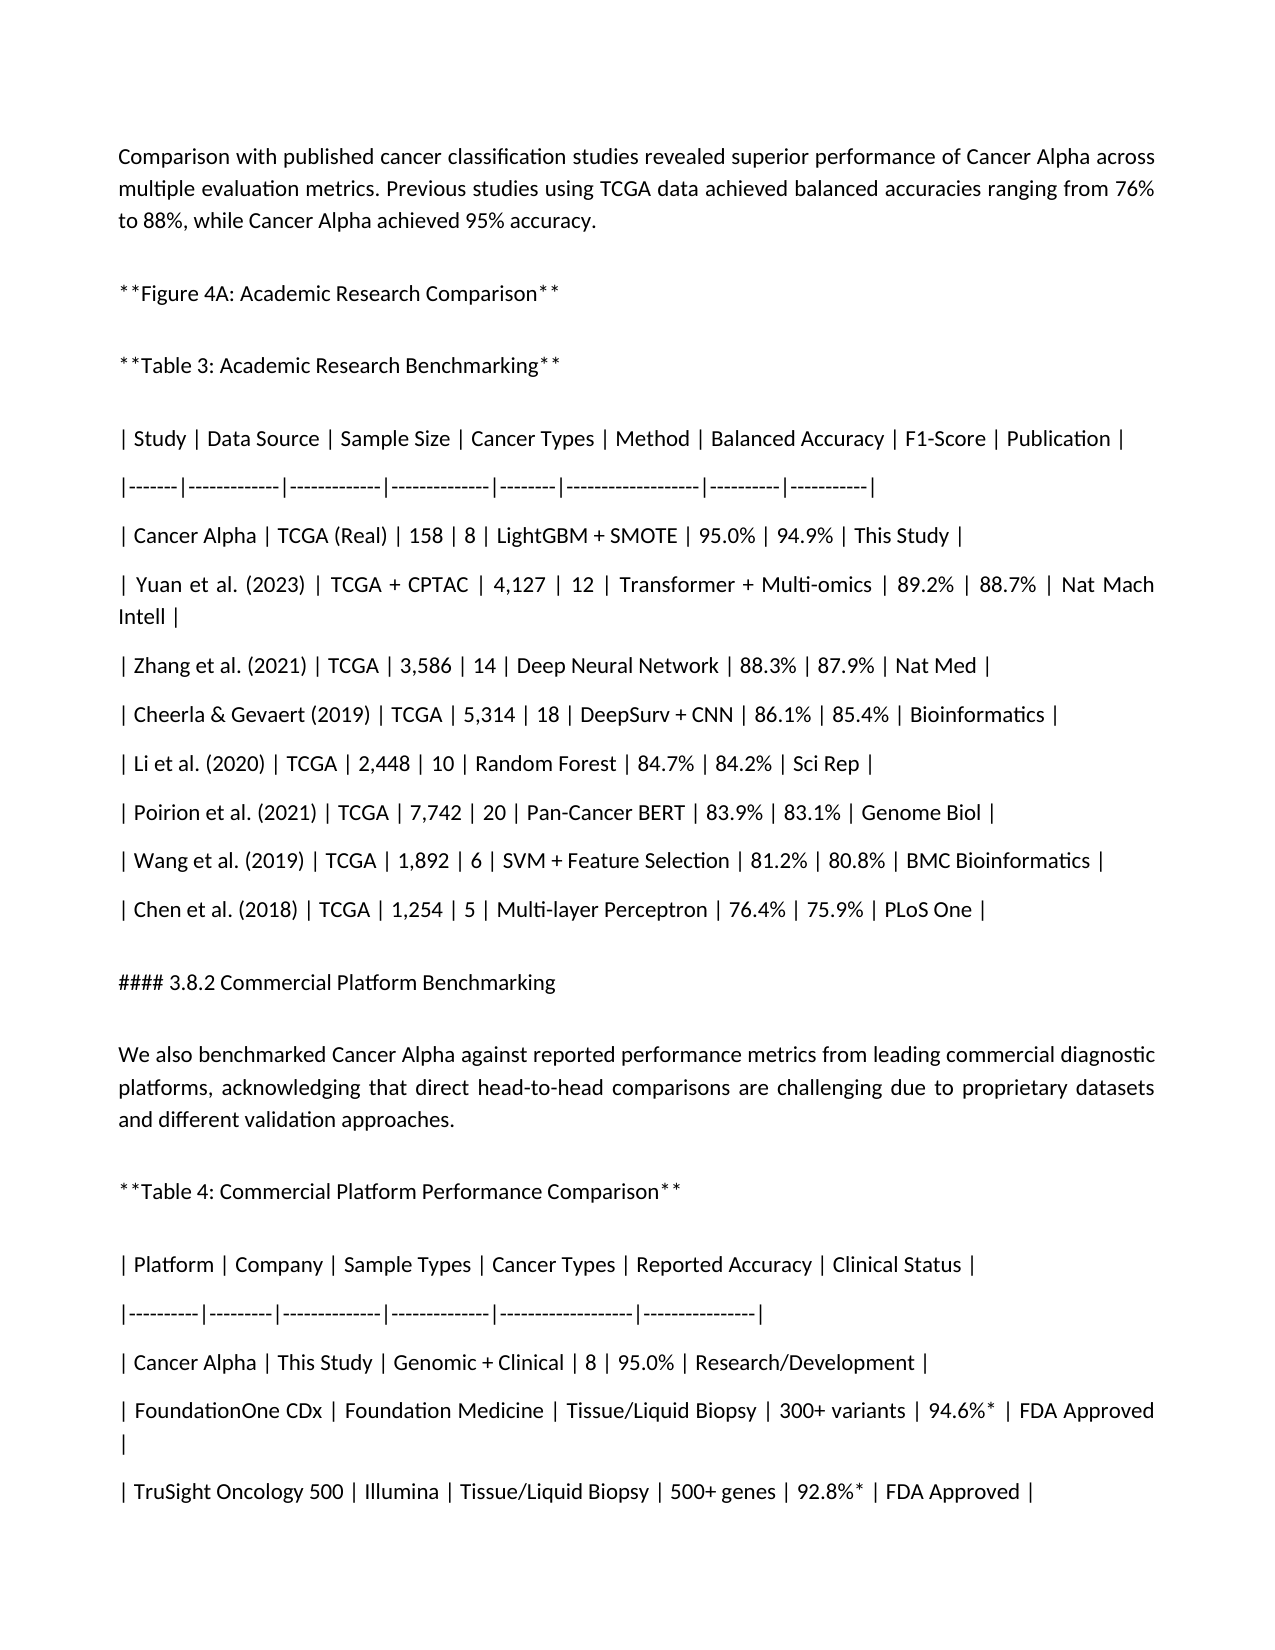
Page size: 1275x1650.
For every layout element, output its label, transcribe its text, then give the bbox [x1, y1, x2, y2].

text **Figure 4A: Academic Research Comparison** [118, 279, 1157, 307]
text | Wang et al. (2019) | TCGA | 1,892 | 6 | SVM + Feature Selection | 81.2% | 80.8% | BMC Bioinformatics | [118, 847, 1157, 875]
text | Study | Data Source | Sample Size | Cancer Types | Method | Balanced Accuracy | F1-Score | Publication | [118, 424, 1157, 452]
text | Platform | Company | Sample Types | Cancer Types | Reported Accuracy | Clinical Status | [118, 1250, 1157, 1278]
text | Yuan et al. (2023) | TCGA + CPTAC | 4,127 | 12 | Transformer + Multi-omics | 89.2% | 88.7% | Nat Mach Intell | [118, 570, 1157, 630]
text | Poirion et al. (2021) | TCGA | 7,742 | 20 | Pan-Cancer BERT | 83.9% | 83.1% | Genome Biol | [118, 798, 1157, 826]
text |-------|-------------|-------------|--------------|--------|-------------------|----------|-----------| [118, 472, 1157, 501]
text #### 3.8.2 Commercial Platform Benchmarking [118, 968, 1157, 996]
text | Cancer Alpha | TCGA (Real) | 158 | 8 | LightGBM + SMOTE | 95.0% | 94.9% | This Study | [118, 521, 1157, 549]
text | Chen et al. (2018) | TCGA | 1,254 | 5 | Multi-layer Perceptron | 76.4% | 75.9% | PLoS One | [118, 896, 1157, 923]
text | TruSight Oncology 500 | Illumina | Tissue/Liquid Biopsy | 500+ genes | 92.8%* | FDA Approved | [118, 1477, 1157, 1506]
text Comparison with published cancer classification studies revealed superior performance of Cancer Alpha across multiple evaluation metrics. Previous studies using TCGA data achieved balanced accuracies ranging from 76% to 88%, while Cancer Alpha achieved 95% accuracy. [118, 142, 1157, 234]
text | Cheerla & Gevaert (2019) | TCGA | 5,314 | 18 | DeepSurv + CNN | 86.1% | 85.4% | Bioinformatics | [118, 700, 1157, 728]
text |----------|---------|--------------|--------------|-------------------|----------------| [118, 1299, 1157, 1327]
text | Cancer Alpha | This Study | Genomic + Clinical | 8 | 95.0% | Research/Development | [118, 1348, 1157, 1376]
text | FoundationOne CDx | Foundation Medicine | Tissue/Liquid Biopsy | 300+ variants | 94.6%* | FDA Approved | [118, 1396, 1157, 1457]
text **Table 4: Commercial Platform Performance Comparison** [118, 1177, 1157, 1205]
text | Zhang et al. (2021) | TCGA | 3,586 | 14 | Deep Neural Network | 88.3% | 87.9% | Nat Med | [118, 651, 1157, 679]
text **Table 3: Academic Research Benchmarking** [118, 351, 1157, 379]
text We also benchmarked Cancer Alpha against reported performance metrics from leading commercial diagnostic platforms, acknowledging that direct head-to-head comparisons are challenging due to proprietary datasets and different validation approaches. [118, 1041, 1157, 1133]
text | Li et al. (2020) | TCGA | 2,448 | 10 | Random Forest | 84.7% | 84.2% | Sci Rep | [118, 749, 1157, 777]
